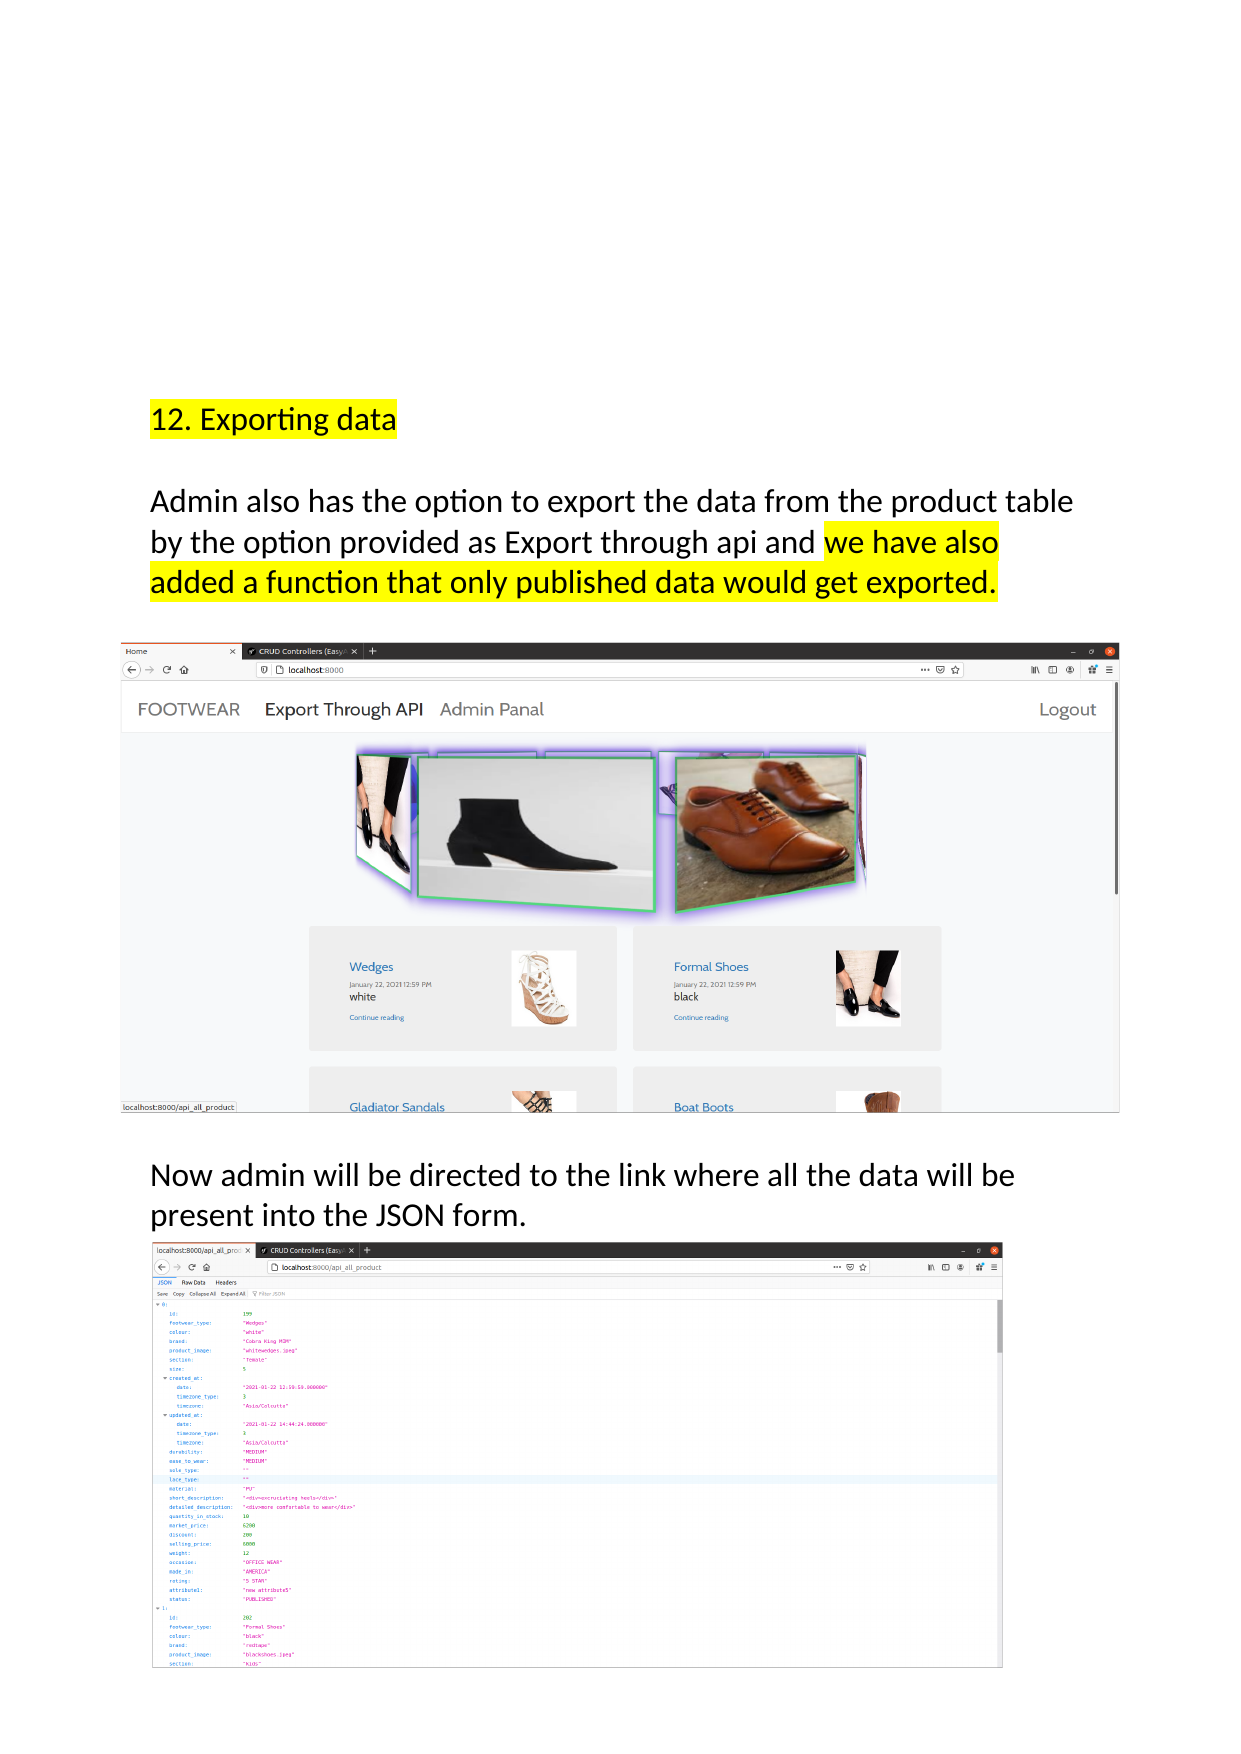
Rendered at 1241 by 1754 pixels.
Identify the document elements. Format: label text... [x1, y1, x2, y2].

picture [120, 642, 1120, 1113]
picture [152, 1242, 1003, 1668]
list 12. Exporting data [150, 398, 1090, 439]
list Admin also has the option to export the data from the product table by the option provided as Export through api and we have also added a function that only published data would get exported. [150, 480, 1090, 602]
list Now admin will be directed to the link where all the data will be present into the JSON form. [150, 1154, 1090, 1235]
